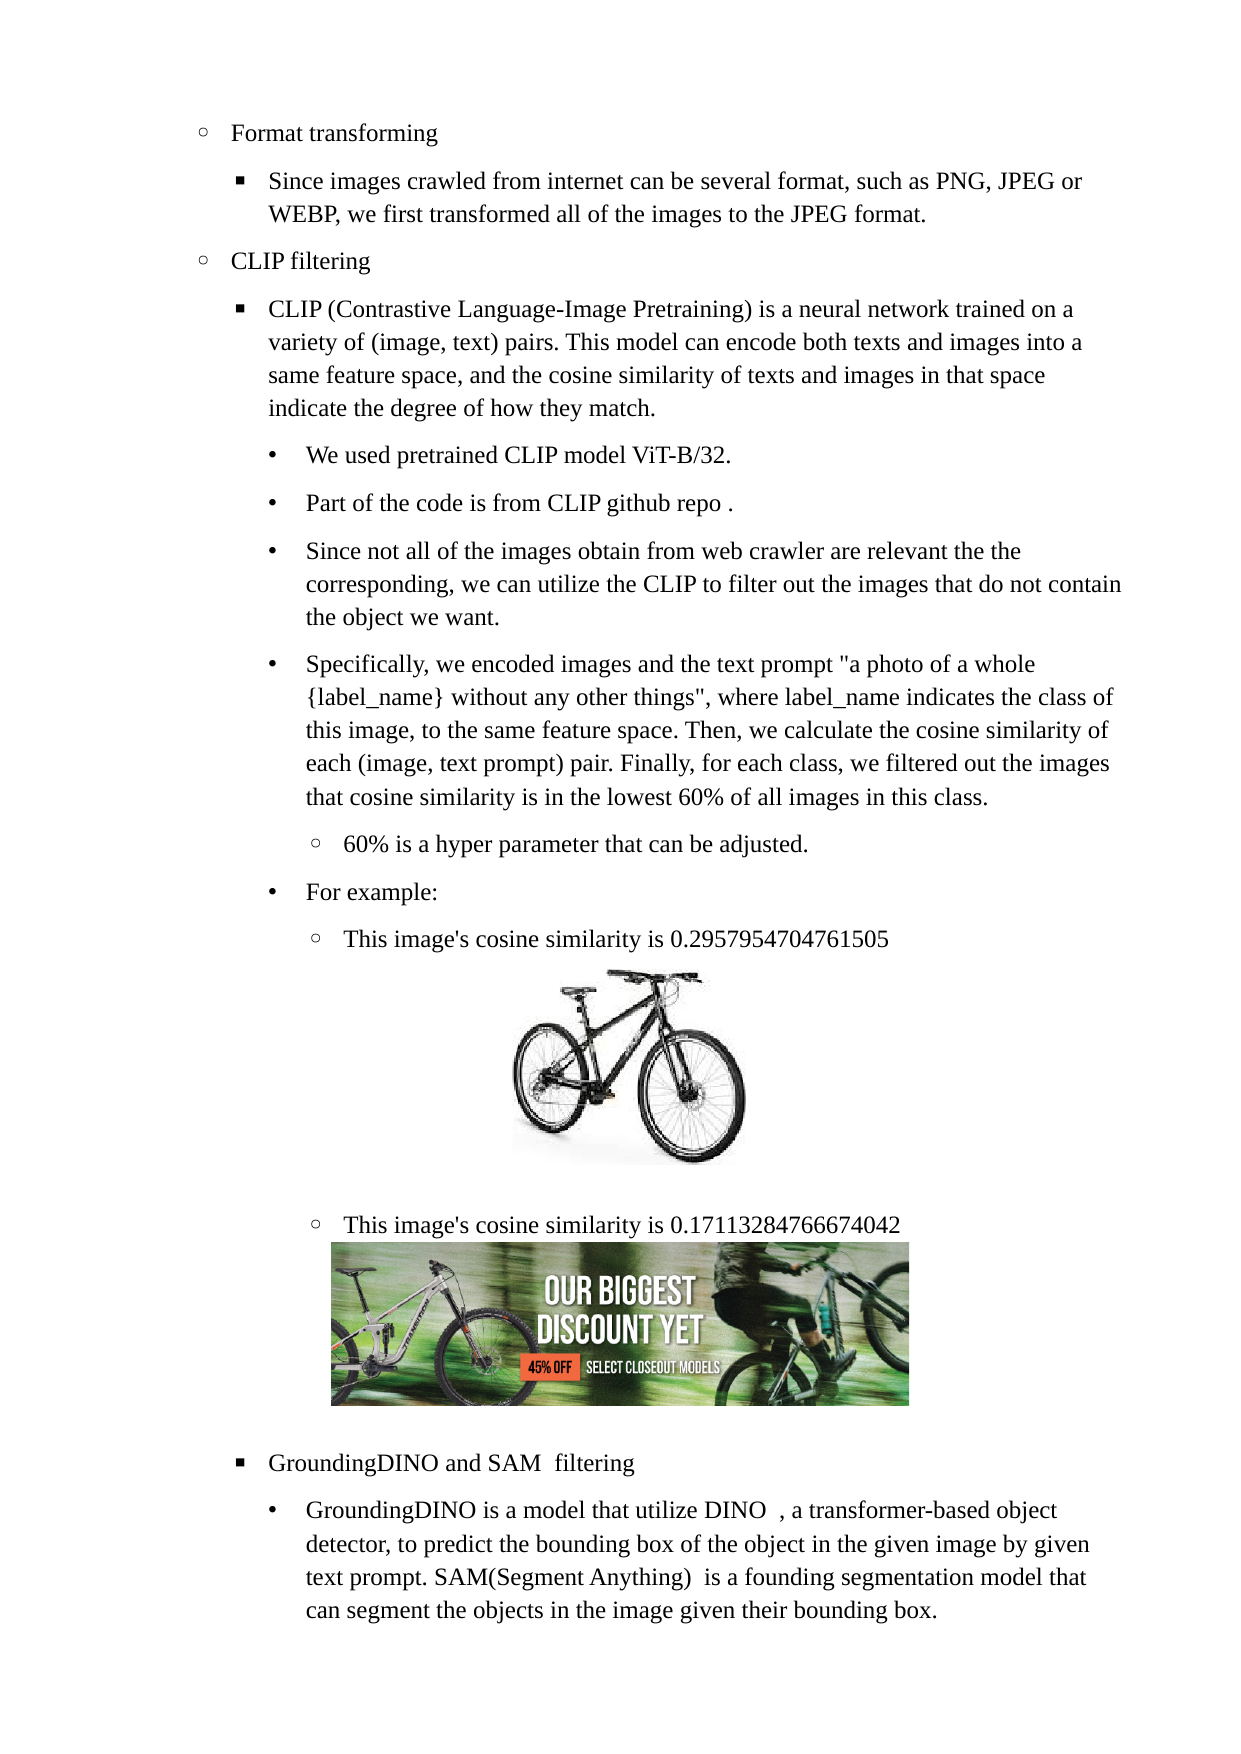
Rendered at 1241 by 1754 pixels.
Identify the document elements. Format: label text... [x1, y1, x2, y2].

list GroundingDINO is a model that utilize DINO , a transformer-based object detector, to predict the bounding box of the object in the given image by given text prompt. SAM(Segment Anything) is a founding segmentation model that can segment the objects in the image given their bounding box. [268, 1496, 1122, 1623]
list CLIP filtering [193, 246, 1122, 275]
list Since not all of the images obtain from web crawler are relevant the the corresponding, we can utilize the CLIP to filter out the images that do not contain the object we want. [268, 536, 1122, 631]
list This image's cosine similarity is 0.17113284766674042 [306, 1210, 1122, 1239]
list GroundingDINO and SAM filtering [231, 1448, 1122, 1477]
list Format transforming [193, 118, 1122, 147]
list This image's cosine similarity is 0.2957954704761505 [306, 924, 1122, 953]
list Part of the code is from CLIP github repo . [268, 488, 1122, 517]
picture [331, 1242, 910, 1406]
list Specifically, we encoded images and the text prompt "a photo of a whole {label_name} without any other things", where label_name indicates the class of this image, to the same feature space. Then, we calculate the cosine similarity of each (image, text prompt) pair. Finally, for each class, we filtered out the images that cosine similarity is in the lowest 60% of all images in this class. [268, 649, 1122, 810]
list We used pretrained CLIP model ViT-B/32. [268, 441, 1122, 469]
list Since images crawled from internet can be several format, such as PNG, JPEG or WEBP, we first transformed all of the images to the JPEG format. [231, 166, 1122, 227]
picture [487, 966, 753, 1165]
list For example: [268, 877, 1122, 906]
list CLIP (Contrastive Language-Image Pretraining) is a neural network trained on a variety of (image, text) pairs. This model can encode both texts and images into a same feature space, and the cosine similarity of texts and images in that space indicate the degree of how they match. [231, 294, 1122, 422]
list 60% is a hyper parameter that can be adjusted. [306, 829, 1122, 858]
